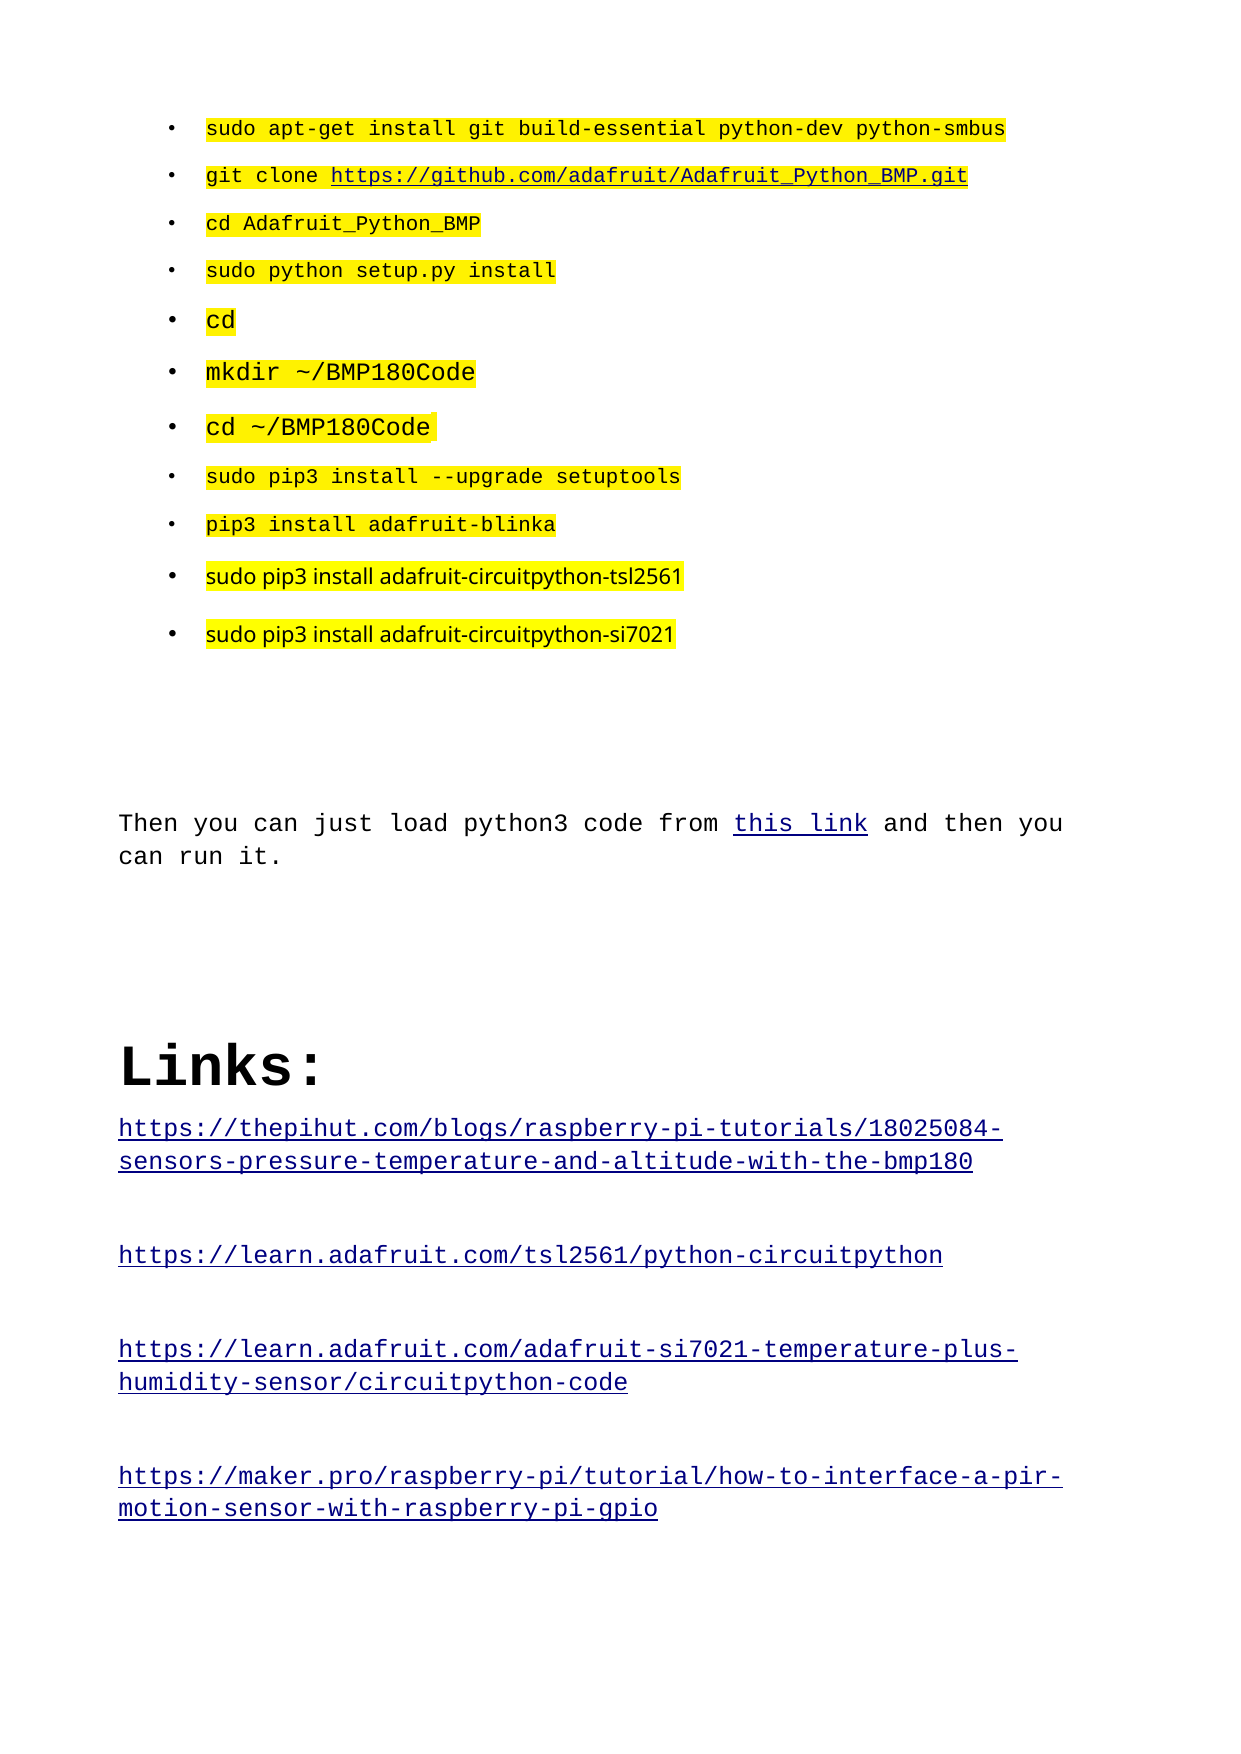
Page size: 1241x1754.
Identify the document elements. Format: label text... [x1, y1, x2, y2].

list cd Adafruit_Python_BMP [168, 213, 1122, 237]
list mkdir ~/BMP180Code [168, 360, 1122, 388]
text https://learn.adafruit.com/adafruit-si7021-temperature-plus-humidity-sensor/circuitpython-code [118, 1337, 1122, 1398]
text https://maker.pro/raspberry-pi/tutorial/how-to-interface-a-pir-motion-sensor-with-raspberry-pi-gpio [118, 1463, 1122, 1524]
list sudo apt-get install git build-essential python-dev python-smbus [168, 118, 1122, 142]
list cd [168, 308, 1122, 336]
list sudo pip3 install --upgrade setuptools [168, 466, 1122, 490]
list sudo pip3 install adafruit-circuitpython-tsl2561 [168, 561, 1122, 591]
text https://learn.adafruit.com/tsl2561/python-circuitpython [118, 1242, 1122, 1271]
list sudo python setup.py install [168, 260, 1122, 284]
list cd ~/BMP180Code [168, 412, 1122, 443]
list pip3 install adafruit-blinka [168, 514, 1122, 537]
text Then you can just load python3 code from this link and then you can run it. [118, 811, 1122, 872]
text https://thepihut.com/blogs/raspberry-pi-tutorials/18025084-sensors-pressure-temperature-and-altitude-with-the-bmp180 [118, 1116, 1122, 1177]
list git clone https://github.com/adafruit/Adafruit_Python_BMP.git [168, 166, 1122, 189]
list sudo pip3 install adafruit-circuitpython-si7021 [168, 619, 1122, 649]
title Links: [118, 1037, 1122, 1103]
